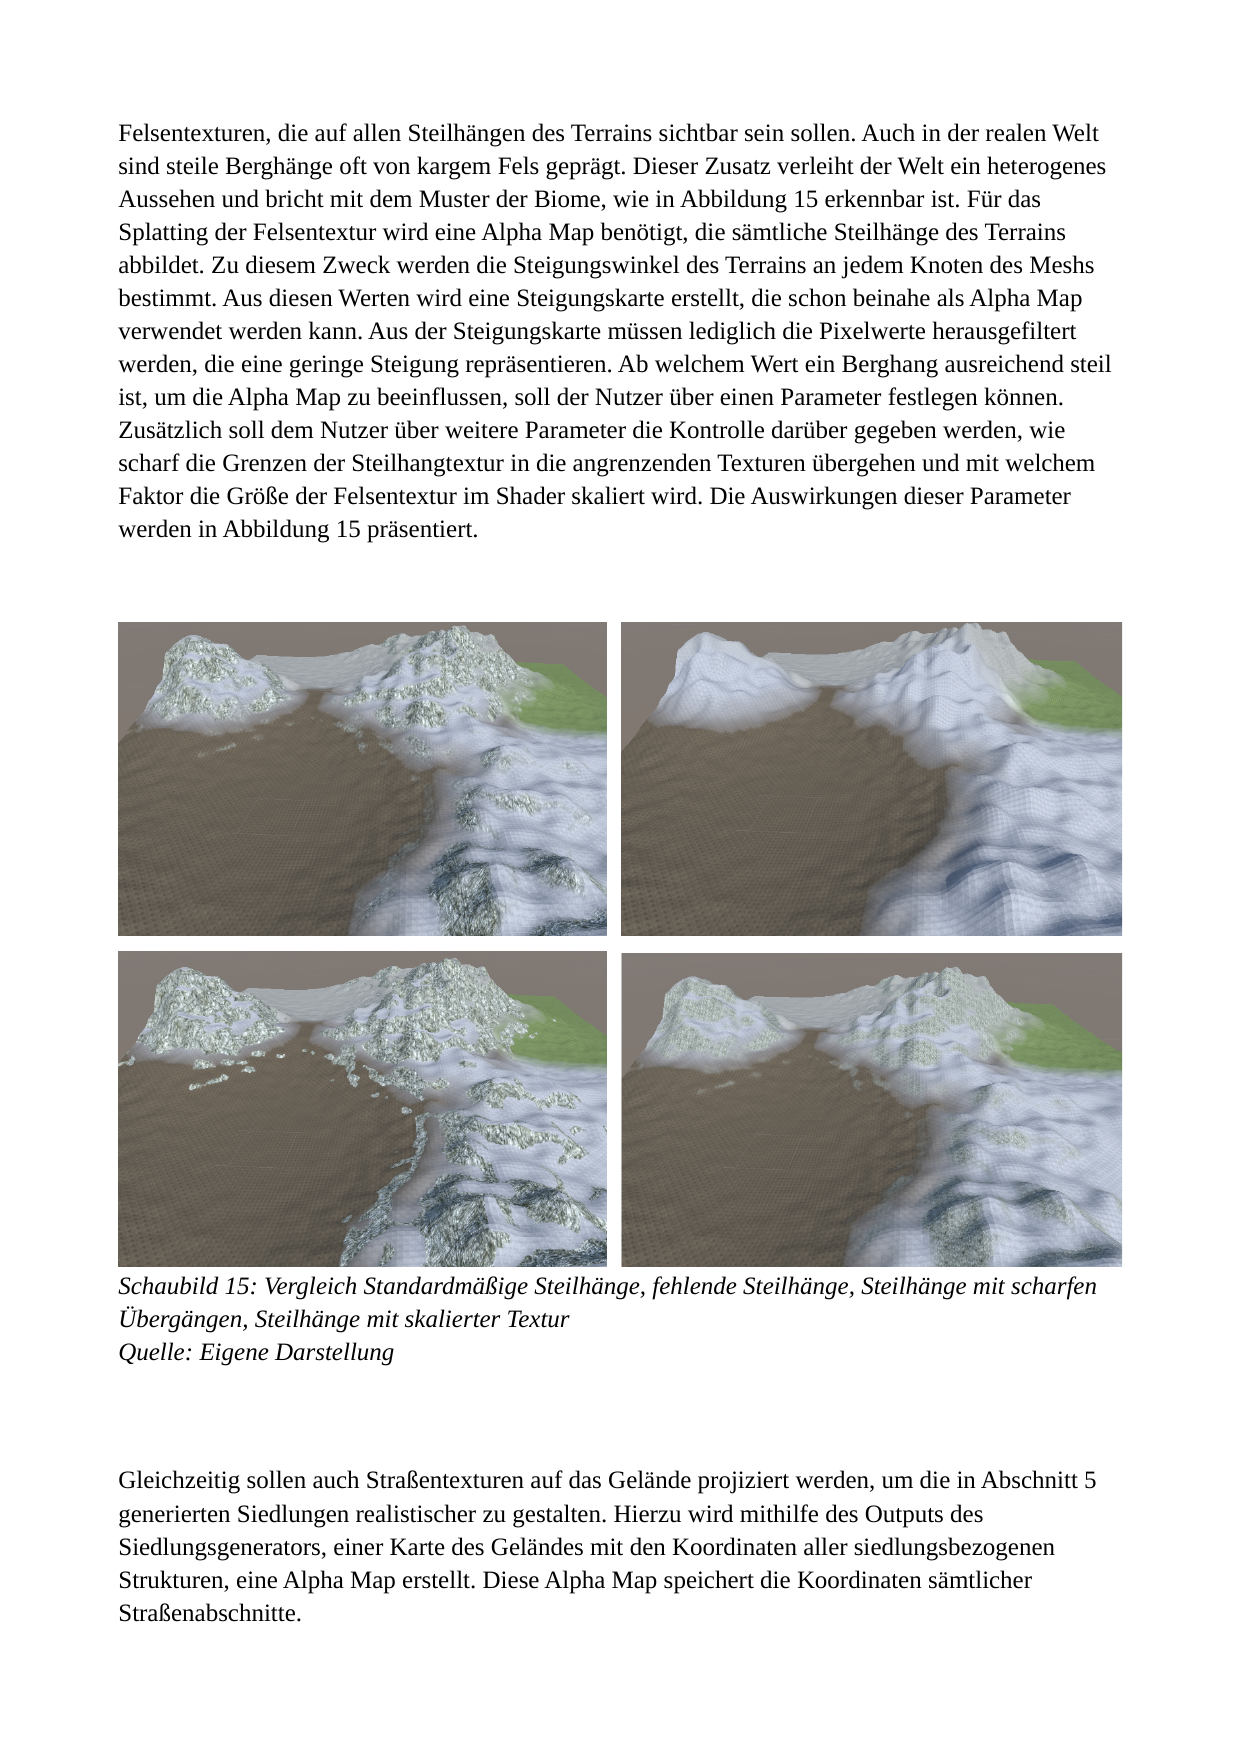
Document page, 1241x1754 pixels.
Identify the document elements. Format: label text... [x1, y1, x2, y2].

picture [118, 622, 1123, 1267]
text Schaubild 15: Vergleich Standardmäßige Steilhänge, fehlende Steilhänge, Steilhänge mit scharfen Übergängen, Steilhänge mit skalierter Textur Quelle: Eigene Darstellung [118, 1267, 1122, 1366]
text Gleichzeitig sollen auch Straßentexturen auf das Gelände projiziert werden, um die in Abschnitt 5 generierten Siedlungen realistischer zu gestalten. Hierzu wird mithilfe des Outputs des Siedlungsgenerators, einer Karte des Geländes mit den Koordinaten aller siedlungsbezogenen Strukturen, eine Alpha Map erstellt. Diese Alpha Map speichert die Koordinaten sämtlicher Straßenabschnitte. [118, 1466, 1122, 1626]
text Felsentexturen, die auf allen Steilhängen des Terrains sichtbar sein sollen. Auch in der realen Welt sind steile Berghänge oft von kargem Fels geprägt. Dieser Zusatz verleiht der Welt ein heterogenes Aussehen und bricht mit dem Muster der Biome, wie in Abbildung 15 erkennbar ist. Für das Splatting der Felsentextur wird eine Alpha Map benötigt, die sämtliche Steilhänge des Terrains abbildet. Zu diesem Zweck werden die Steigungswinkel des Terrains an jedem Knoten des Meshs bestimmt. Aus diesen Werten wird eine Steigungskarte erstellt, die schon beinahe als Alpha Map verwendet werden kann. Aus der Steigungskarte müssen lediglich die Pixelwerte herausgefiltert werden, die eine geringe Steigung repräsentieren. Ab welchem Wert ein Berghang ausreichend steil ist, um die Alpha Map zu beeinflussen, soll der Nutzer über einen Parameter festlegen können. Zusätzlich soll dem Nutzer über weitere Parameter die Kontrolle darüber gegeben werden, wie scharf die Grenzen der Steilhangtextur in die angrenzenden Texturen übergehen und mit welchem Faktor die Größe der Felsentextur im Shader skaliert wird. Die Auswirkungen dieser Parameter werden in Abbildung 15 präsentiert. [118, 118, 1122, 543]
